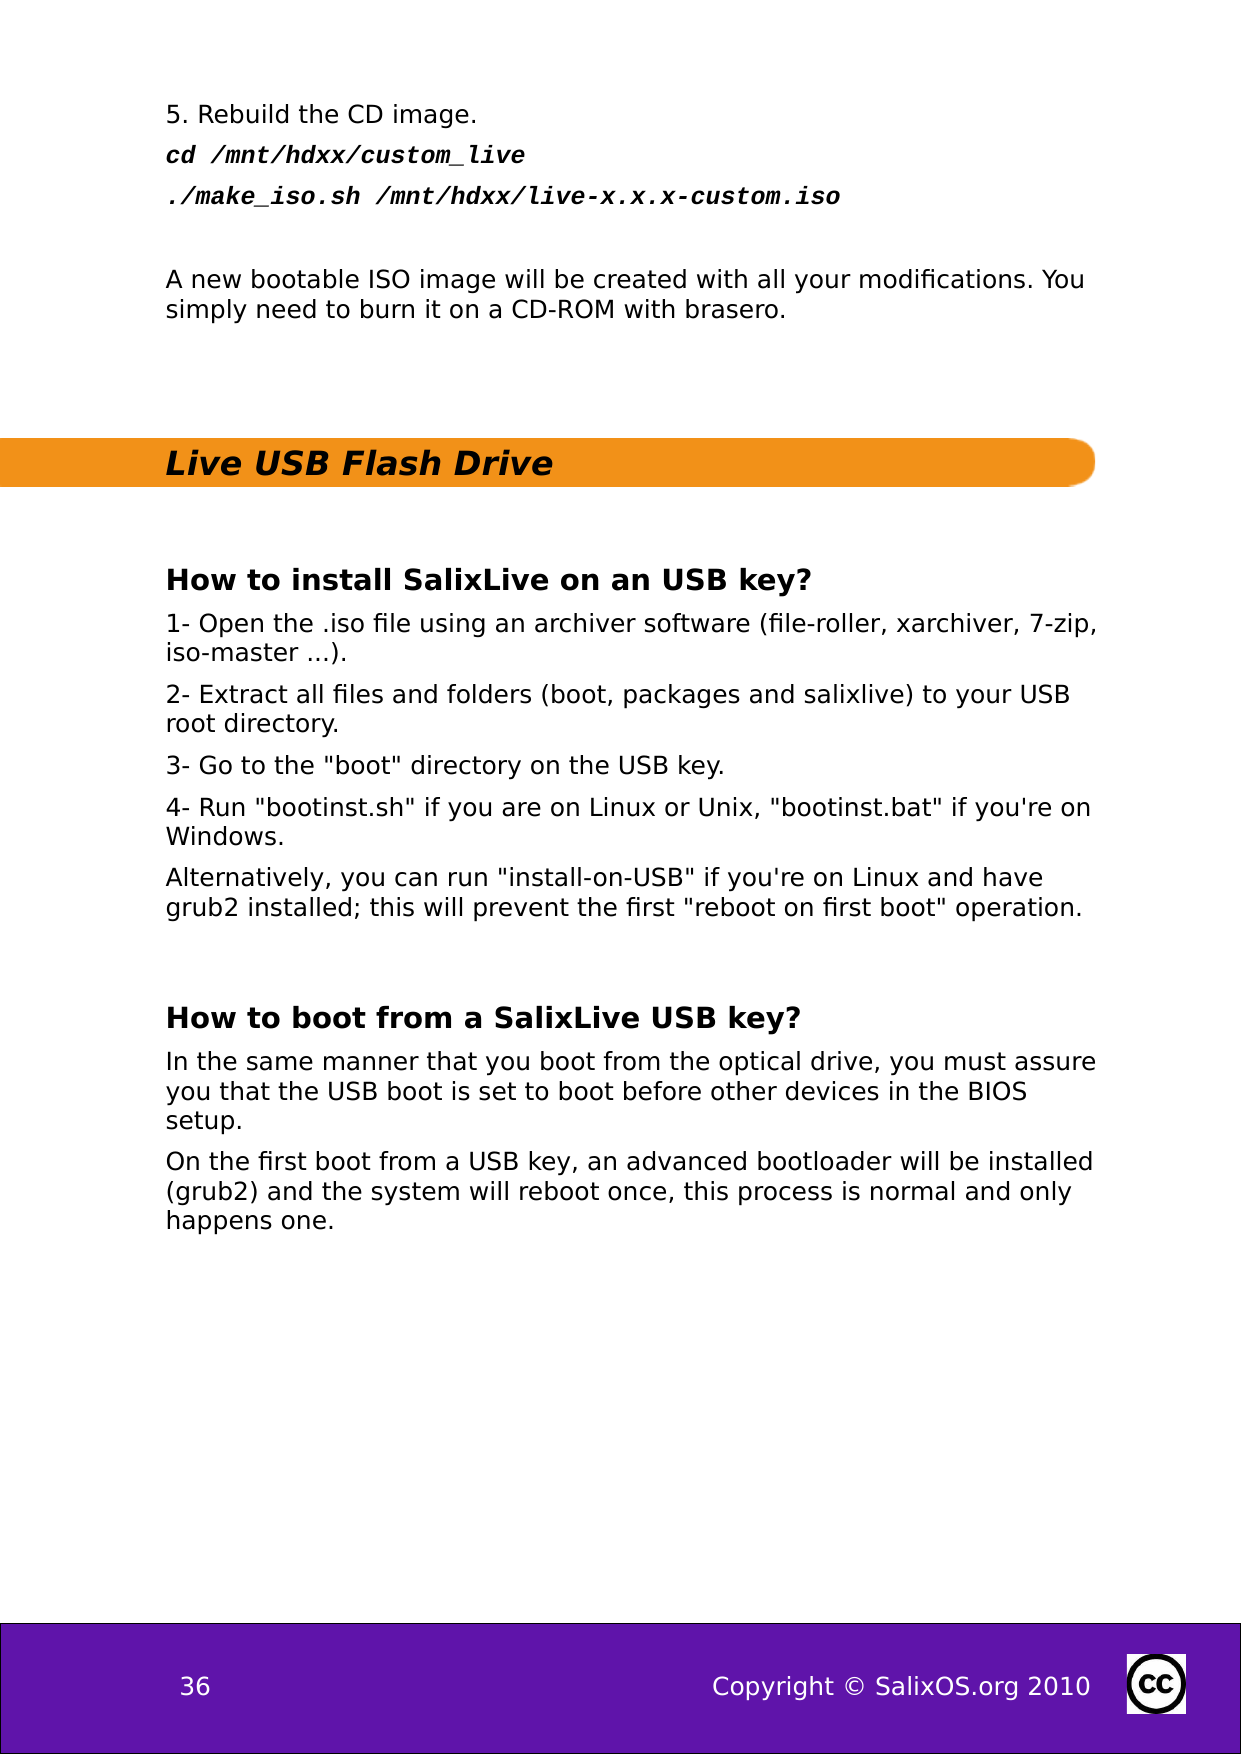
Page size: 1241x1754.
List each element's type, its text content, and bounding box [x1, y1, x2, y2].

text In the same manner that you boot from the optical drive, you must assure you that the USB boot is set to boot before other devices in the BIOS setup. [165, 1047, 1104, 1135]
subtitle How to boot from a SalixLive USB key? [165, 1001, 1104, 1035]
text 4- Run "bootinst.sh" if you are on Linux or Unix, "bootinst.bat" if you're on Windows. [165, 793, 1104, 851]
text A new bootable ISO image will be created with all your modifications. You simply need to burn it on a CD-ROM with brasero. [165, 266, 1104, 324]
text 1- Open the .iso file using an archiver software (file-roller, xarchiver, 7-zip, iso-master ...). [165, 609, 1104, 668]
subtitle How to install SalixLive on an USB key? [165, 563, 1104, 597]
text Alternatively, you can run "install-on-USB" if you're on Linux and have grub2 installed; this will prevent the first "reboot on first boot" operation. [165, 863, 1104, 922]
text cd /mnt/hdxx/custom_live [165, 142, 1104, 171]
picture [0, 438, 1096, 487]
text 5. Rebuild the CD image. [165, 101, 1104, 130]
text On the first boot from a USB key, an advanced bootloader will be installed (grub2) and the system will reboot once, this process is normal and only happens one. [165, 1147, 1104, 1235]
text 2- Extract all files and folders (boot, packages and salixlive) to your USB root directory. [165, 680, 1104, 738]
text 3- Go to the "boot" directory on the USB key. [165, 751, 1104, 780]
picture [1126, 1654, 1186, 1714]
text ./make_iso.sh /mnt/hdxx/live-x.x.x-custom.iso [165, 183, 1104, 212]
